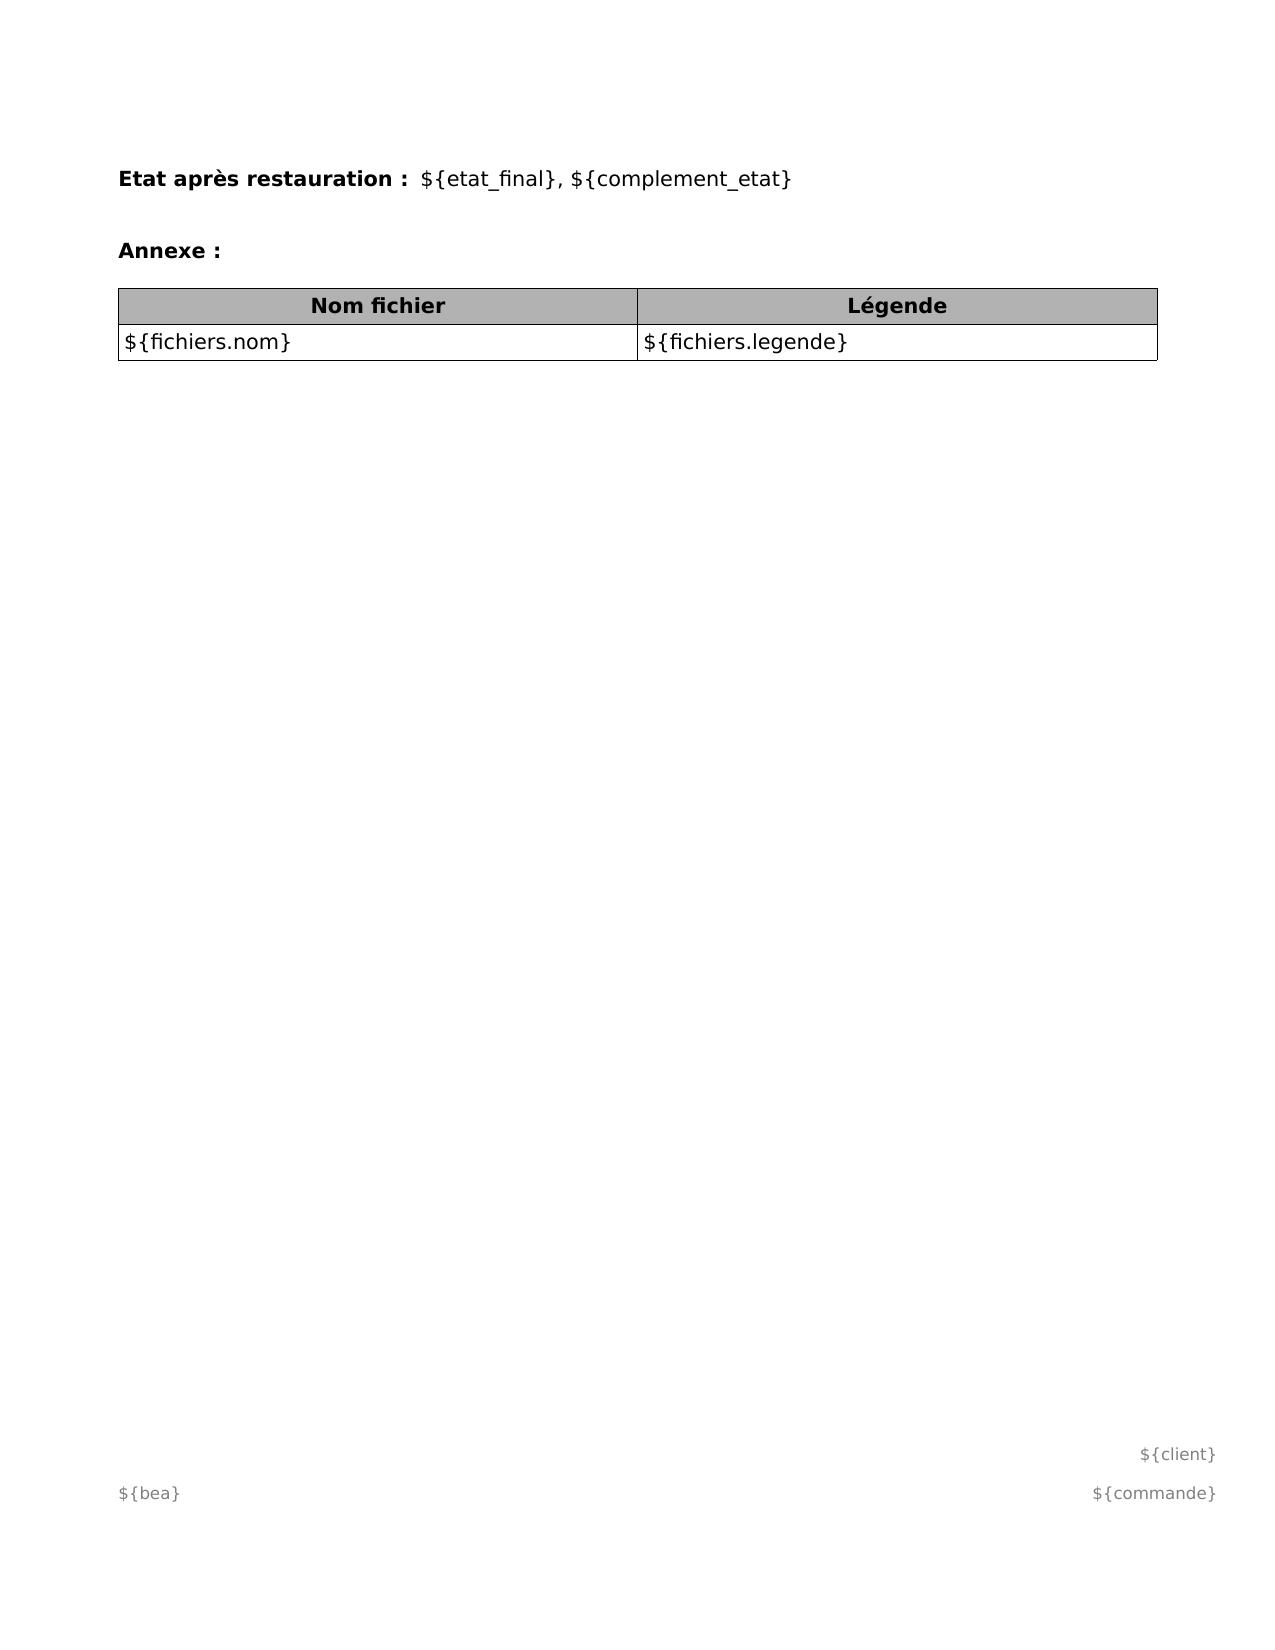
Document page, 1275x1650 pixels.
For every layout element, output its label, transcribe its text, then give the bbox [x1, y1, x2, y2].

table_header Nom fichier [119, 289, 637, 324]
table_cell ${fichiers.legende} [638, 325, 1157, 360]
text Annexe : [118, 239, 1157, 264]
text Etat après restauration : ${etat_final}, ${complement_etat} [118, 167, 1157, 191]
table_cell ${fichiers.nom} [119, 325, 637, 360]
table_header Légende [638, 289, 1157, 324]
